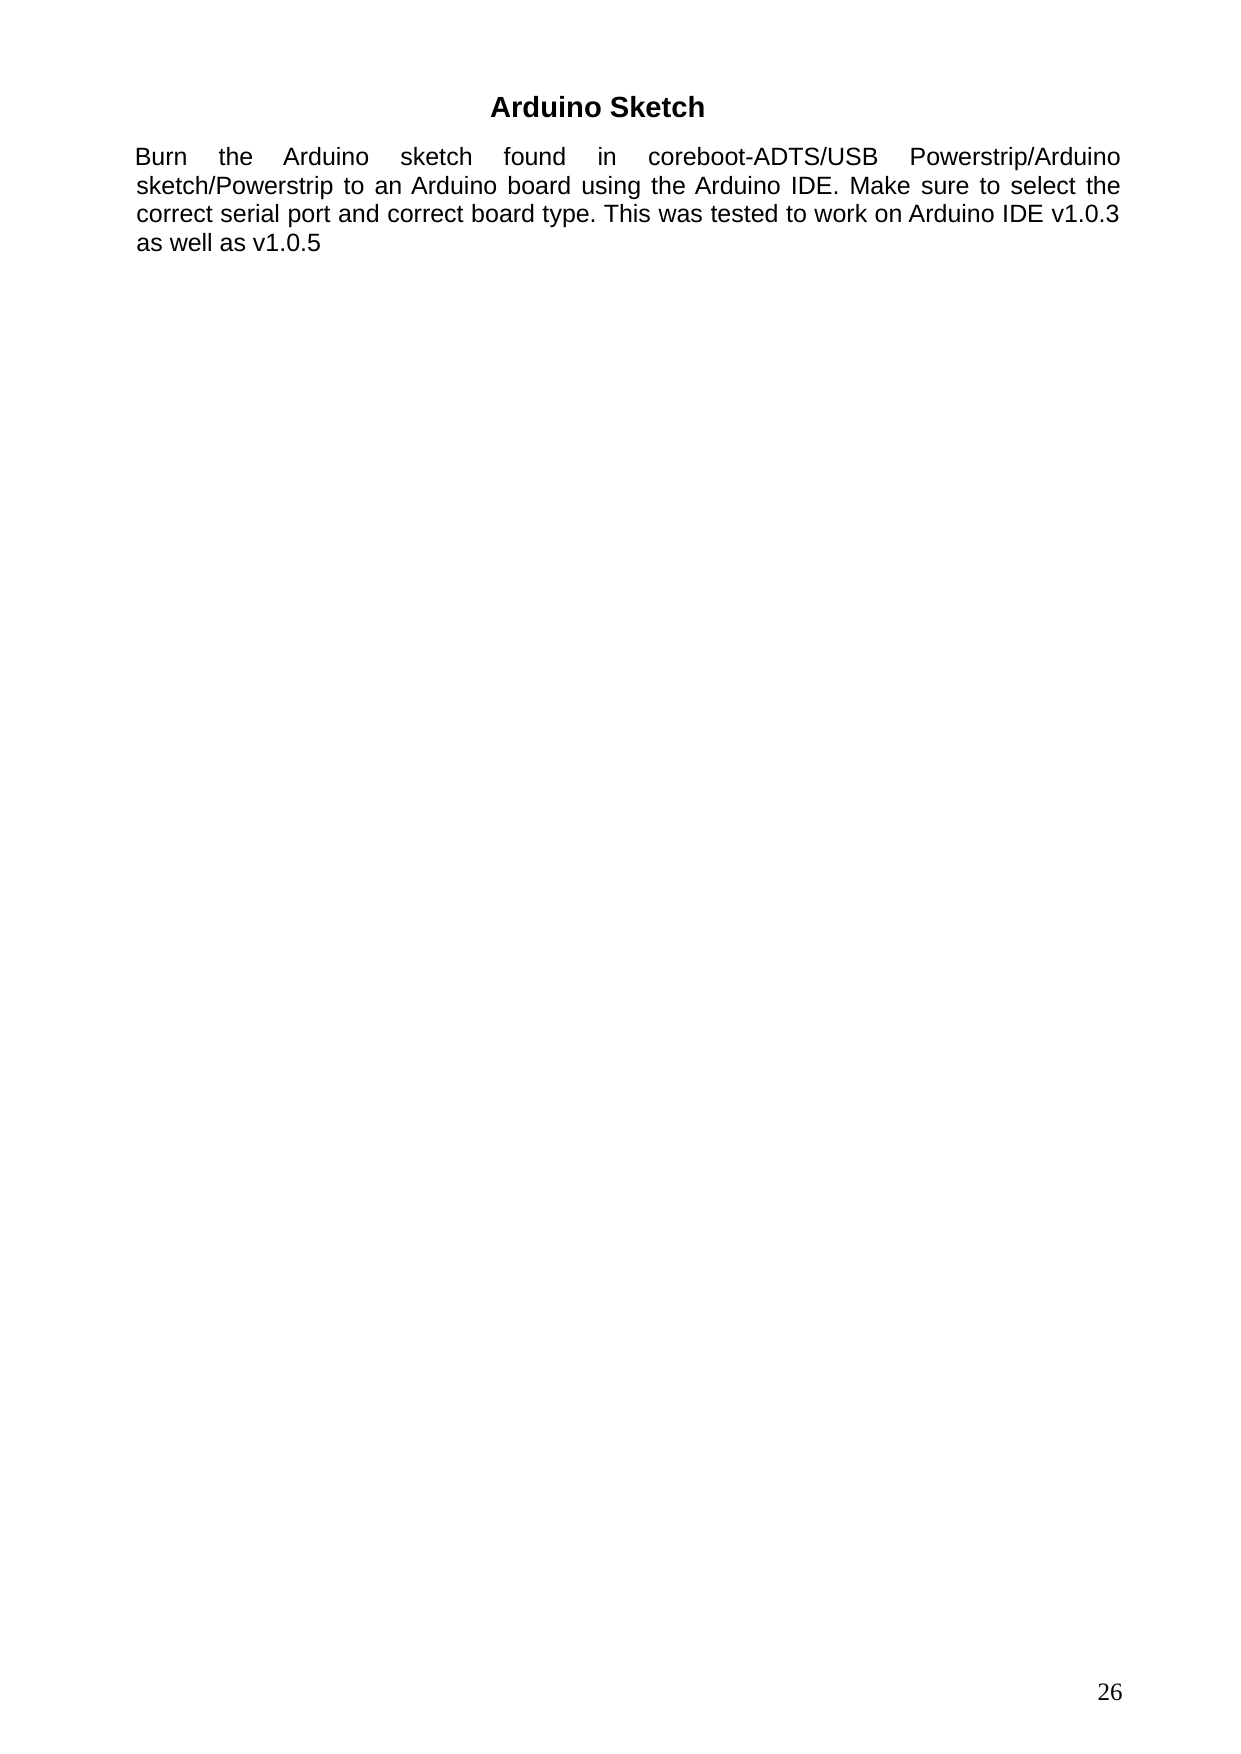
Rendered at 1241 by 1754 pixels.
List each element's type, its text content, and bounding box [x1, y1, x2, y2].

subtitle Arduino Sketch [130, 90, 1065, 124]
text Burn the Arduino sketch found in coreboot-ADTS/USB Powerstrip/Arduino sketch/Powerstrip to an Arduino board using the Arduino IDE. Make sure to select the correct serial port and correct board type. This was tested to work on Arduino IDE v1.0.3 as well as v1.0.5 [134, 142, 1122, 257]
